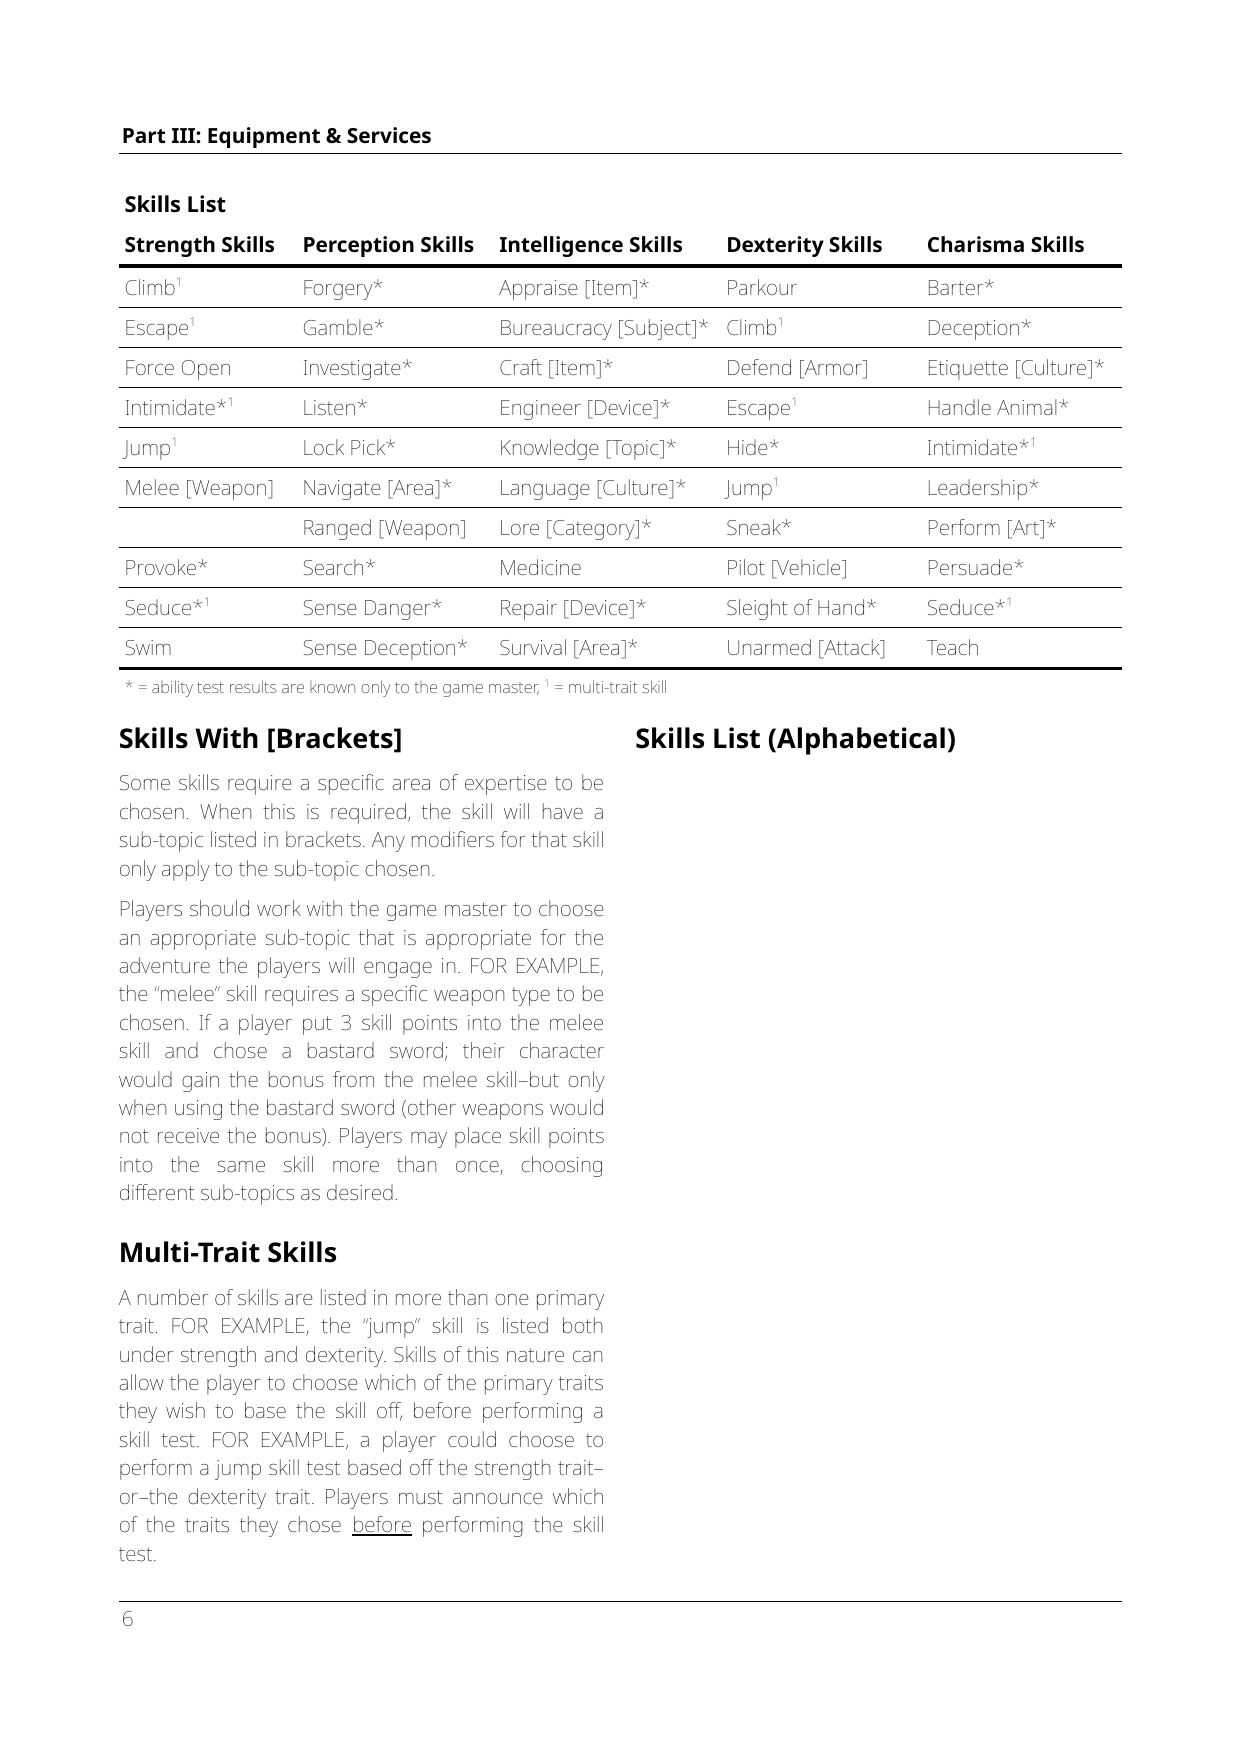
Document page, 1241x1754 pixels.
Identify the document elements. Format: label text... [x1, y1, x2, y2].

table_cell Unarmed [Attack] [720, 628, 921, 667]
table_cell Gamble* [297, 308, 493, 347]
table_cell Engineer [Device]* [494, 388, 720, 427]
table_cell Knowledge [Topic]* [494, 428, 720, 467]
table_cell Forgery* [297, 268, 493, 307]
table_cell Teach [921, 628, 1122, 667]
table_cell [119, 508, 297, 547]
table_cell Sense Deception* [297, 628, 493, 667]
table_cell Swim [119, 628, 297, 667]
table_cell Persuade* [921, 548, 1122, 587]
text Multi-Trait Skills [118, 1234, 605, 1271]
table_cell Deception* [921, 308, 1122, 347]
text Skills With [Brackets] [118, 719, 605, 756]
table_cell Language [Culture]* [494, 468, 720, 507]
table_cell Seduce*1 [119, 588, 297, 627]
table_cell Pilot [Vehicle] [720, 548, 921, 587]
table_cell Etiquette [Culture]* [921, 348, 1122, 387]
table_cell Melee [Weapon] [119, 468, 297, 507]
table_cell Lore [Category]* [494, 508, 720, 547]
table_cell Seduce*1 [921, 588, 1122, 627]
table_cell Navigate [Area]* [297, 468, 493, 507]
text Players should work with the game master to choose an appropriate sub-topic that is appropriate for the adventure the players will engage in. FOR EXAMPLE, the “melee” skill requires a specific weapon type to be chosen. If a player put 3 skill points into the melee skill and chose a bastard sword; their character would gain the bonus from the melee skill–but only when using the bastard sword (other weapons would not receive the bonus). Players may place skill points into the same skill more than once, choosing different sub-topics as desired. [118, 894, 605, 1207]
table_header Skills List [119, 183, 1122, 224]
table_cell Investigate* [297, 348, 493, 387]
table_cell Climb1 [720, 308, 921, 347]
table_cell Listen* [297, 388, 493, 427]
table_cell Medicine [494, 548, 720, 587]
table_cell Strength Skills [119, 224, 297, 264]
table_cell Lock Pick* [297, 428, 493, 467]
table_cell Survival [Area]* [494, 628, 720, 667]
table_cell * = ability test results are known only to the game master, 1 = multi-trait skill [119, 670, 1122, 704]
text A number of skills are listed in more than one primary trait. FOR EXAMPLE, the “jump” skill is listed both under strength and dexterity. Skills of this nature can allow the player to choose which of the primary traits they wish to base the skill off, before performing a skill test. FOR EXAMPLE, a player could choose to perform a jump skill test based off the strength trait–or–the dexterity trait. Players must announce which of the traits they chose before performing the skill test. [118, 1283, 605, 1567]
text Skills List (Alphabetical) [635, 719, 1122, 756]
table_cell Climb1 [119, 268, 297, 307]
table_cell Ranged [Weapon] [297, 508, 493, 547]
table_cell Appraise [Item]* [494, 268, 720, 307]
table_cell Bureaucracy [Subject]* [494, 308, 720, 347]
table_cell Leadership* [921, 468, 1122, 507]
table_cell Defend [Armor] [720, 348, 921, 387]
table_cell Jump1 [119, 428, 297, 467]
table_cell Repair [Device]* [494, 588, 720, 627]
table_cell Search* [297, 548, 493, 587]
table_cell Hide* [720, 428, 921, 467]
table_cell Escape1 [119, 308, 297, 347]
table_cell Parkour [720, 268, 921, 307]
table_cell Sleight of Hand* [720, 588, 921, 627]
table_cell Intimidate*1 [921, 428, 1122, 467]
table_cell Handle Animal* [921, 388, 1122, 427]
table_cell Perception Skills [297, 224, 493, 264]
table_cell Craft [Item]* [494, 348, 720, 387]
table_cell Charisma Skills [921, 224, 1122, 264]
table_cell Provoke* [119, 548, 297, 587]
table_cell Sneak* [720, 508, 921, 547]
table_cell Intelligence Skills [494, 224, 720, 264]
table_cell Barter* [921, 268, 1122, 307]
table_cell Force Open [119, 348, 297, 387]
table_cell Intimidate*1 [119, 388, 297, 427]
text Some skills require a specific area of expertise to be chosen. When this is required, the skill will have a sub-topic listed in brackets. Any modifiers for that skill only apply to the sub-topic chosen. [118, 768, 605, 882]
table_cell Dexterity Skills [720, 224, 921, 264]
table_cell Sense Danger* [297, 588, 493, 627]
table_cell Jump1 [720, 468, 921, 507]
table_cell Perform [Art]* [921, 508, 1122, 547]
table_cell Escape1 [720, 388, 921, 427]
